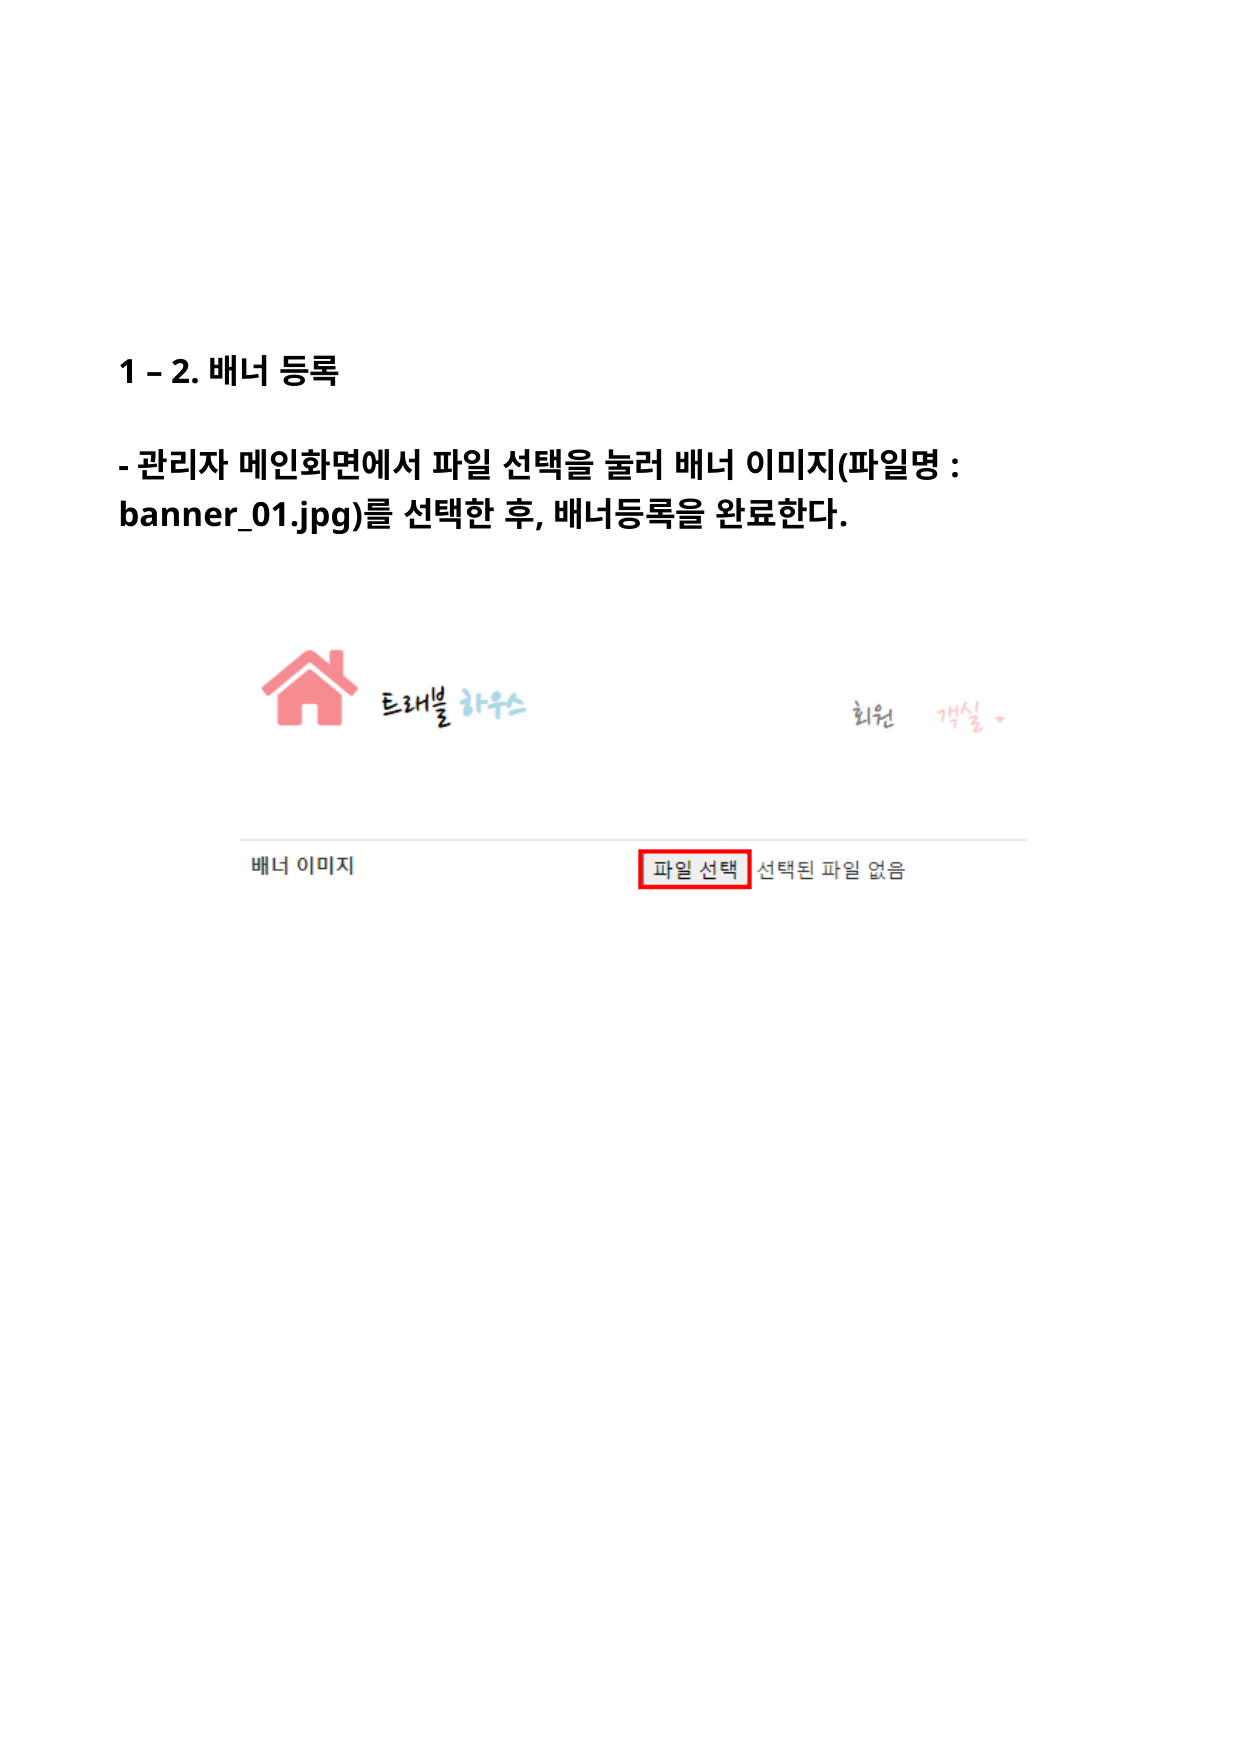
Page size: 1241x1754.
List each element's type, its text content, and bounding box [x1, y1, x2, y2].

text - 관리자 메인화면에서 파일 선택을 눌러 배너 이미지(파일명 : banner_01.jpg)를 선택한 후, 배너등록을 완료한다. [118, 439, 1122, 536]
text 1 – 2. 배너 등록 [118, 345, 1122, 394]
picture [213, 626, 1027, 952]
